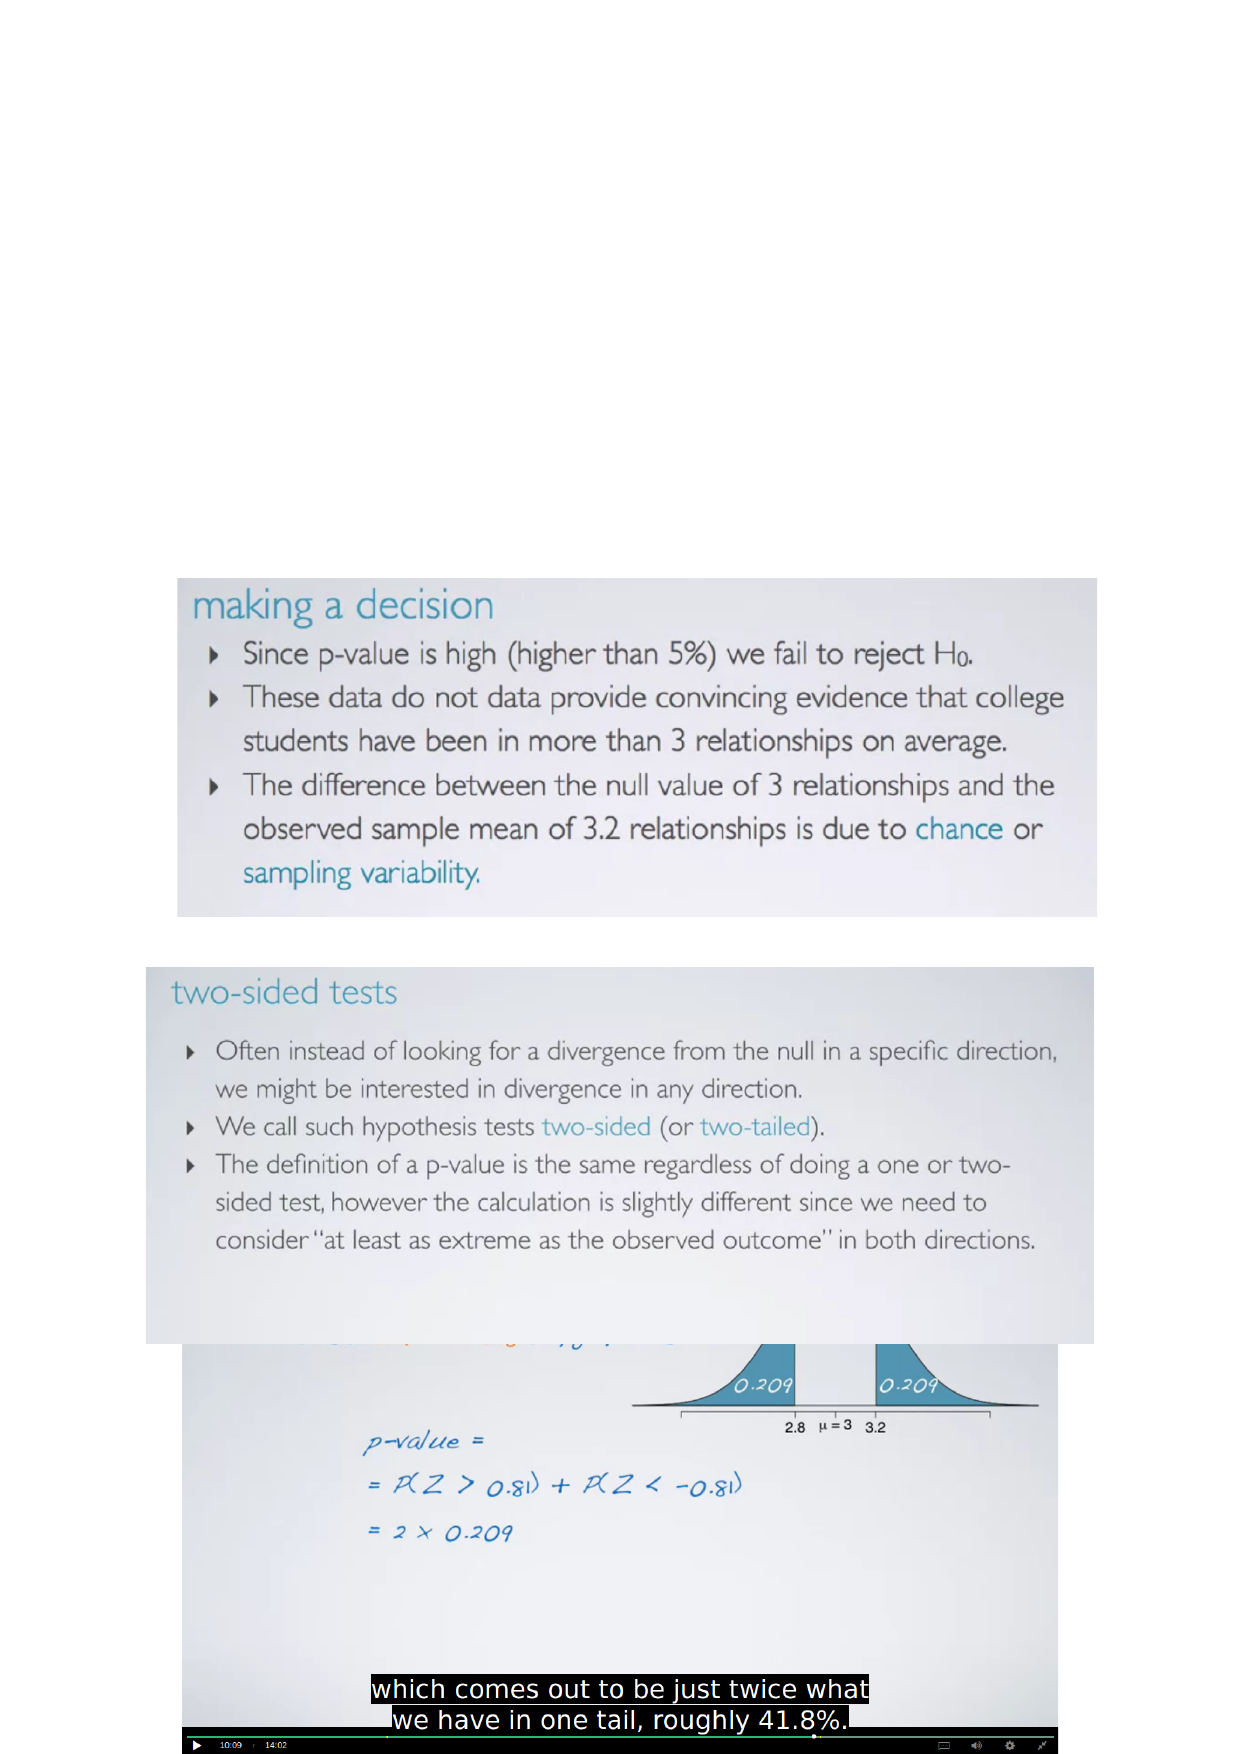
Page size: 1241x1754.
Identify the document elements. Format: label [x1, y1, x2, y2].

picture [145, 967, 1094, 1754]
picture [177, 578, 1098, 917]
